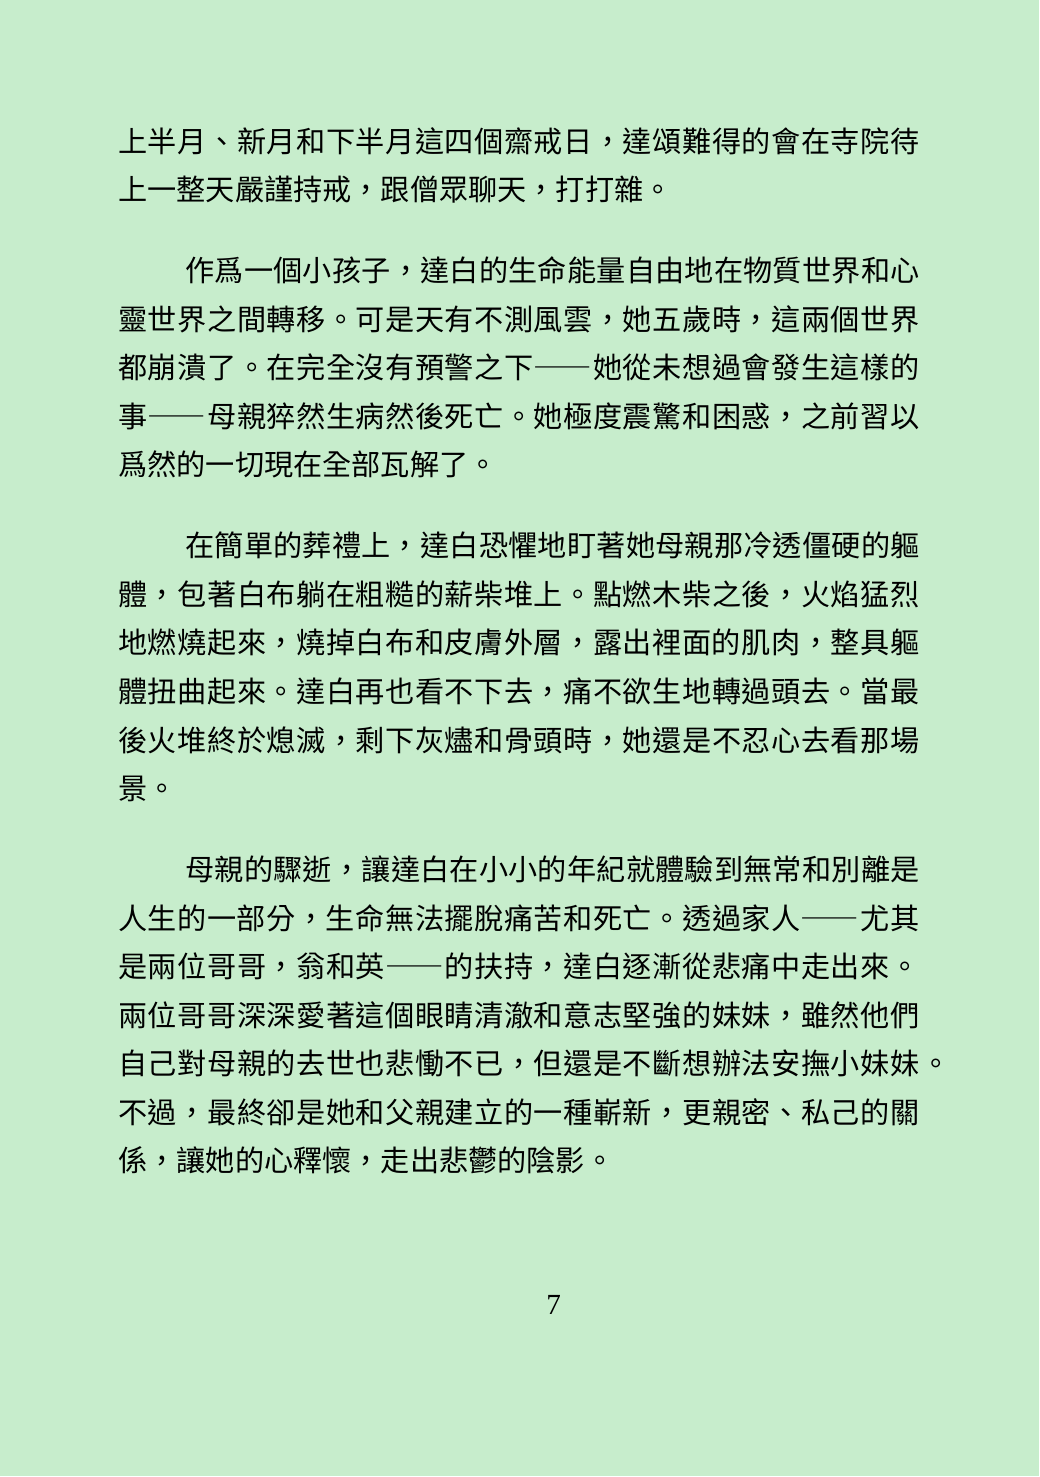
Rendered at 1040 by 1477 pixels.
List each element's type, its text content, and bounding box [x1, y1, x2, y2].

text 作爲一個小孩子，達白的生命能量自由地在物質世界和心靈世界之間轉移。可是天有不測風雲，她五歲時，這兩個世界都崩潰了。在完全沒有預警之下——她從未想過會發生這樣的事——母親猝然生病然後死亡。她極度震驚和困惑，之前習以爲然的一切現在全部瓦解了。 [118, 248, 921, 484]
text 母親的驟逝，讓達白在小小的年紀就體驗到無常和別離是人生的一部分，生命無法擺脫痛苦和死亡。透過家人——尤其是兩位哥哥，翁和英——的扶持，達白逐漸從悲痛中走出來。兩位哥哥深深愛著這個眼睛清澈和意志堅強的妹妹，雖然他們自己對母親的去世也悲慟不已，但還是不斷想辦法安撫小妹妹。不過，最終卻是她和父親建立的一種嶄新，更親密、私己的關係，讓她的心釋懷，走出悲鬱的陰影。 [118, 847, 921, 1180]
text 在簡單的葬禮上，達白恐懼地盯著她母親那冷透僵硬的軀體，包著白布躺在粗糙的薪柴堆上。點燃木柴之後，火焰猛烈地燃燒起來，燒掉白布和皮膚外層，露出裡面的肌肉，整具軀體扭曲起來。達白再也看不下去，痛不欲生地轉過頭去。當最後火堆終於熄滅，剩下灰燼和骨頭時，她還是不忍心去看那場景。 [118, 523, 921, 808]
text 達白常常看到父親如何恭敬出家人，那是一種出自內心，坦誠尊重，熱忱虔誠的態度，跟面對高官那種緊張、警戒的尊敬不一樣。每天早上，達白和母親把包在香蕉葉裏的糯米飯和咖喱放進出家人的缽裏，父親則伴隨在托缽的僧人後面，僧人接受供養時他會如法地陪侍在旁，隨時照應，一直跟到鄉村的邊緣，然後再幫忙把盛滿食物的缽搬回寺院。在每個月的滿月、上半月、新月和下半月這四個齋戒日，達頌難得的會在寺院待上一整天嚴謹持戒，跟僧眾聊天，打打雜。 [118, 118, 921, 209]
